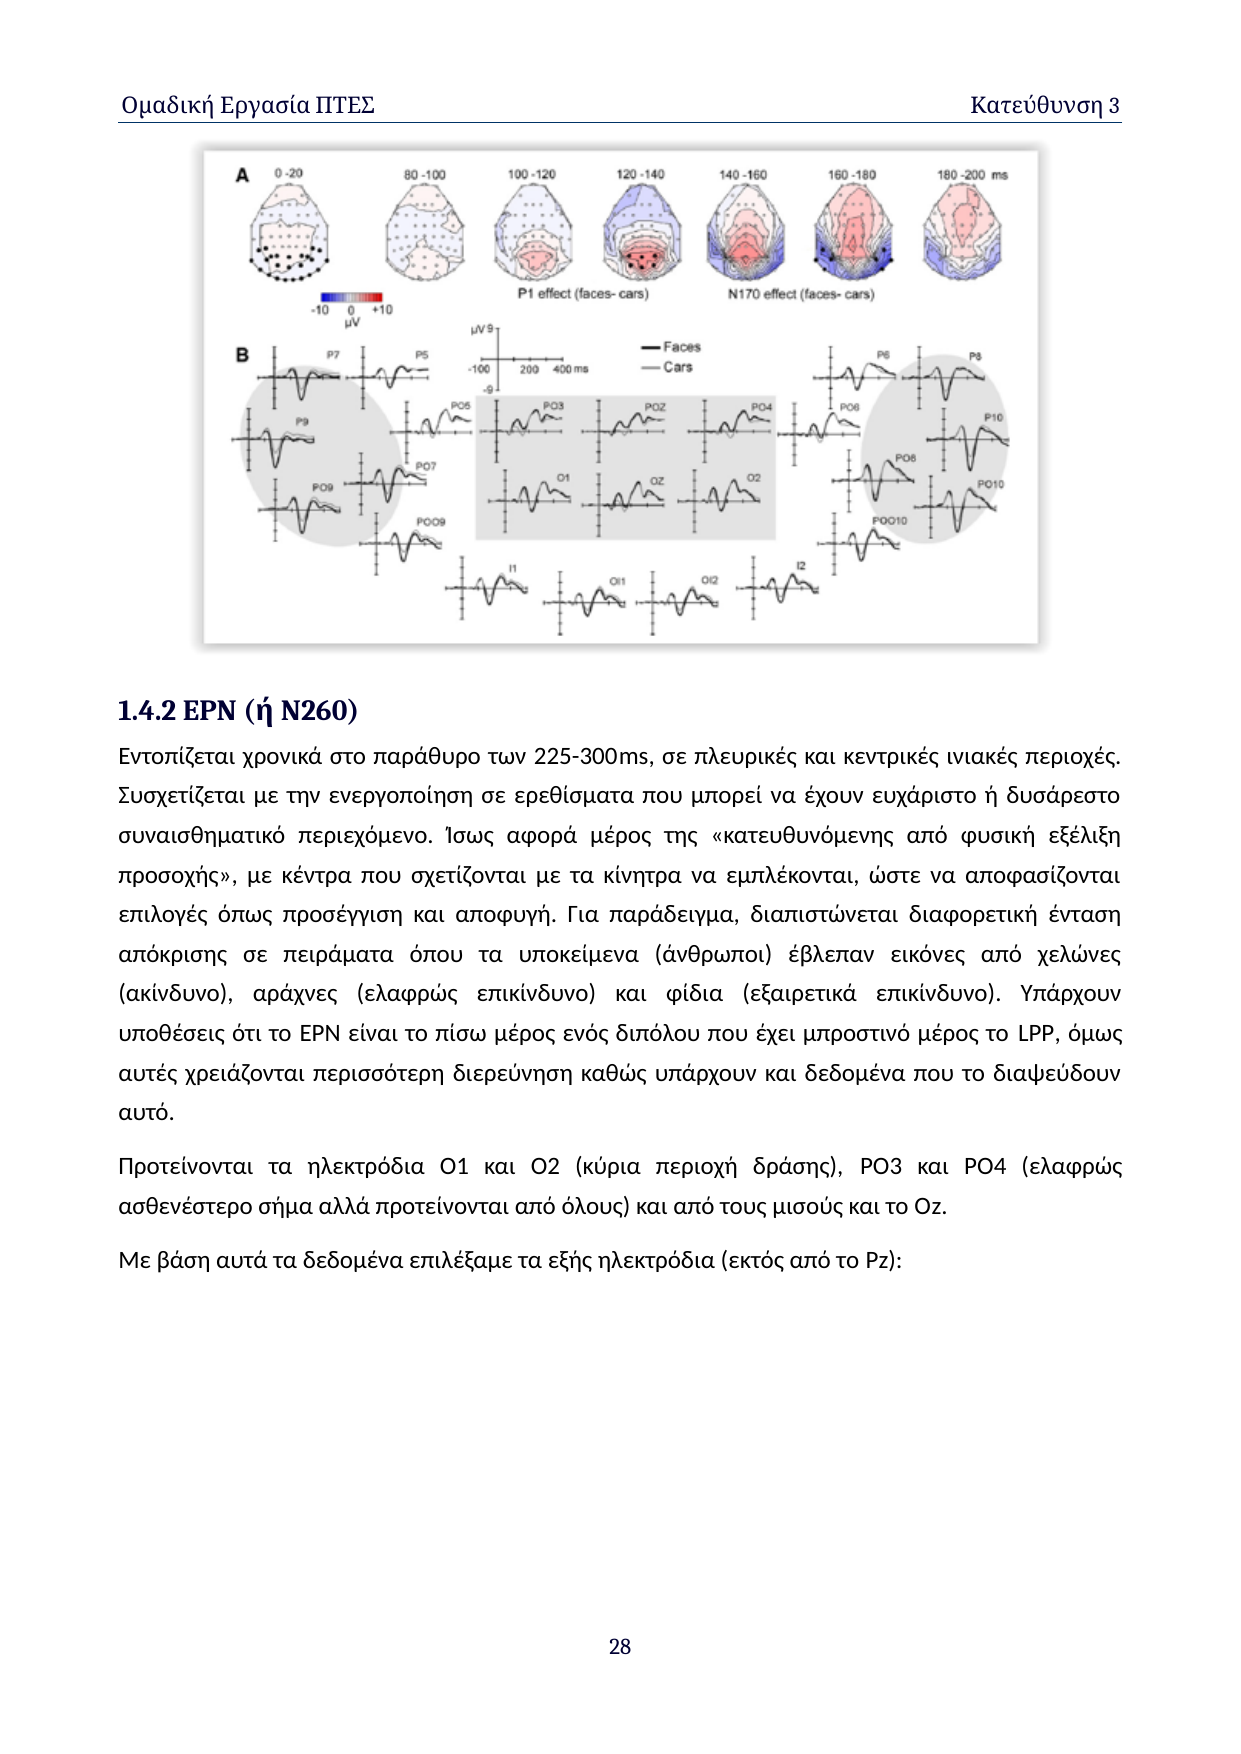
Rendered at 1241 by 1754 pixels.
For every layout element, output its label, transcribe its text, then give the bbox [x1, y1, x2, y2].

text Προτείνονται τα ηλεκτρόδια Ο1 και Ο2 (κύρια περιοχή δράσης), PO3 και PO4 (ελαφρώς ασθενέστερο σήμα αλλά προτείνονται από όλους) και από τους μισούς και το Οz. [118, 1150, 1122, 1221]
picture [187, 137, 1053, 656]
text Με βάση αυτά τα δεδομένα επιλέξαμε τα εξής ηλεκτρόδια (εκτός από το Pz): [118, 1244, 1122, 1275]
subtitle EPN (ή N260) [118, 694, 1122, 727]
text Εντοπίζεται χρονικά στο παράθυρο των 225-300ms, σε πλευρικές και κεντρικές ινιακές περιοχές. Συσχετίζεται με την ενεργοποίηση σε ερεθίσματα που μπορεί να έχουν ευχάριστο ή δυσάρεστο συναισθηματικό περιεχόμενο. Ίσως αφορά μέρος της «κατευθυνόμενης από φυσική εξέλιξη προσοχής», με κέντρα που σχετίζονται με τα κίνητρα να εμπλέκονται, ώστε να αποφασίζονται επιλογές όπως προσέγγιση και αποφυγή. Για παράδειγμα, διαπιστώνεται διαφορετική ένταση απόκρισης σε πειράματα όπου τα υποκείμενα (άνθρωποι) έβλεπαν εικόνες από χελώνες (ακίνδυνο), αράχνες (ελαφρώς επικίνδυνο) και φίδια (εξαιρετικά επικίνδυνο). Υπάρχουν υποθέσεις ότι το EPN είναι το πίσω μέρος ενός διπόλου που έχει μπροστινό μέρος το LPP, όμως αυτές χρειάζονται περισσότερη διερεύνηση καθώς υπάρχουν και δεδομένα που το διαψεύδουν αυτό. [118, 740, 1122, 1127]
